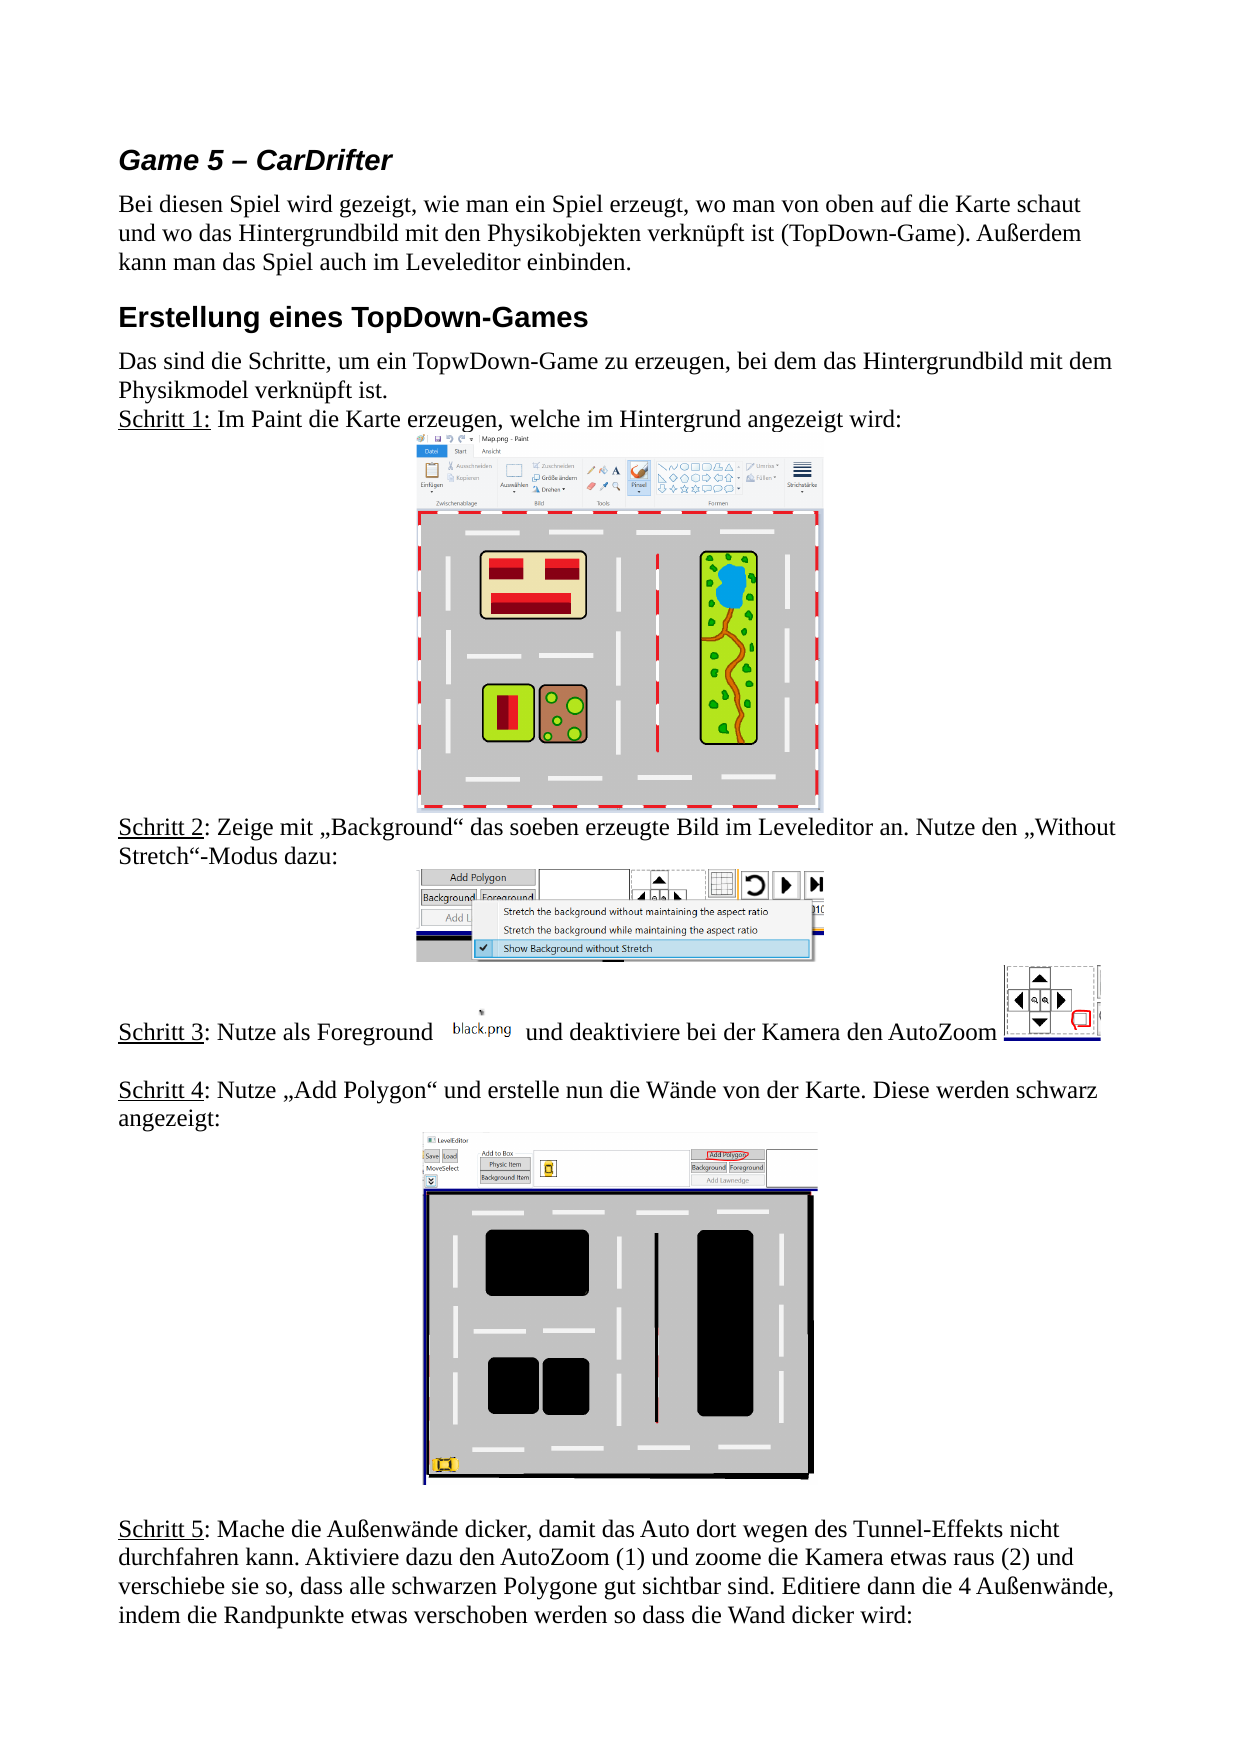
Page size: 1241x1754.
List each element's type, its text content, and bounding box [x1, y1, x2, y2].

picture [422, 1132, 818, 1485]
text Schritt 3: Nutze als Foreground und deaktiviere bei der Kamera den AutoZoom [118, 870, 1122, 1046]
picture [445, 1008, 519, 1041]
text Schritt 2: Zeige mit „Background“ das soeben erzeugte Bild im Leveleditor an. Nutze den „Without Stretch“-Modus dazu: [118, 433, 1122, 870]
text Bei diesen Spiel wird gezeigt, wie man ein Spiel erzeugt, wo man von oben auf die Karte schaut und wo das Hintergrundbild mit den Physikobjekten verknüpft ist (TopDown-Game). Außerdem kann man das Spiel auch im Leveleditor einbinden. [118, 189, 1122, 275]
subtitle Game 5 – CarDrifter [118, 143, 1122, 177]
text Das sind die Schritte, um ein TopwDown-Game zu erzeugen, bei dem das Hintergrundbild mit dem Physikmodel verknüpft ist. [118, 346, 1122, 404]
picture [416, 432, 824, 813]
text Schritt 4: Nutze „Add Polygon“ und erstelle nun die Wände von der Karte. Diese werden schwarz angezeigt: [118, 1075, 1122, 1132]
picture [1003, 961, 1101, 1041]
text Schritt 1: Im Paint die Karte erzeugen, welche im Hintergrund angezeigt wird: [118, 404, 1122, 433]
text Schritt 5: Mache die Außenwände dicker, damit das Auto dort wegen des Tunnel-Effekts nicht durchfahren kann. Aktiviere dazu den AutoZoom (1) und zoome die Kamera etwas raus (2) und verschiebe sie so, dass alle schwarzen Polygone gut sichtbar sind. Editiere dann die 4 Außenwände, indem die Randpunkte etwas verschoben werden so dass die Wand dicker wird: [118, 1514, 1122, 1629]
subtitle Erstellung eines TopDown-Games [118, 300, 1122, 334]
picture [416, 869, 824, 962]
